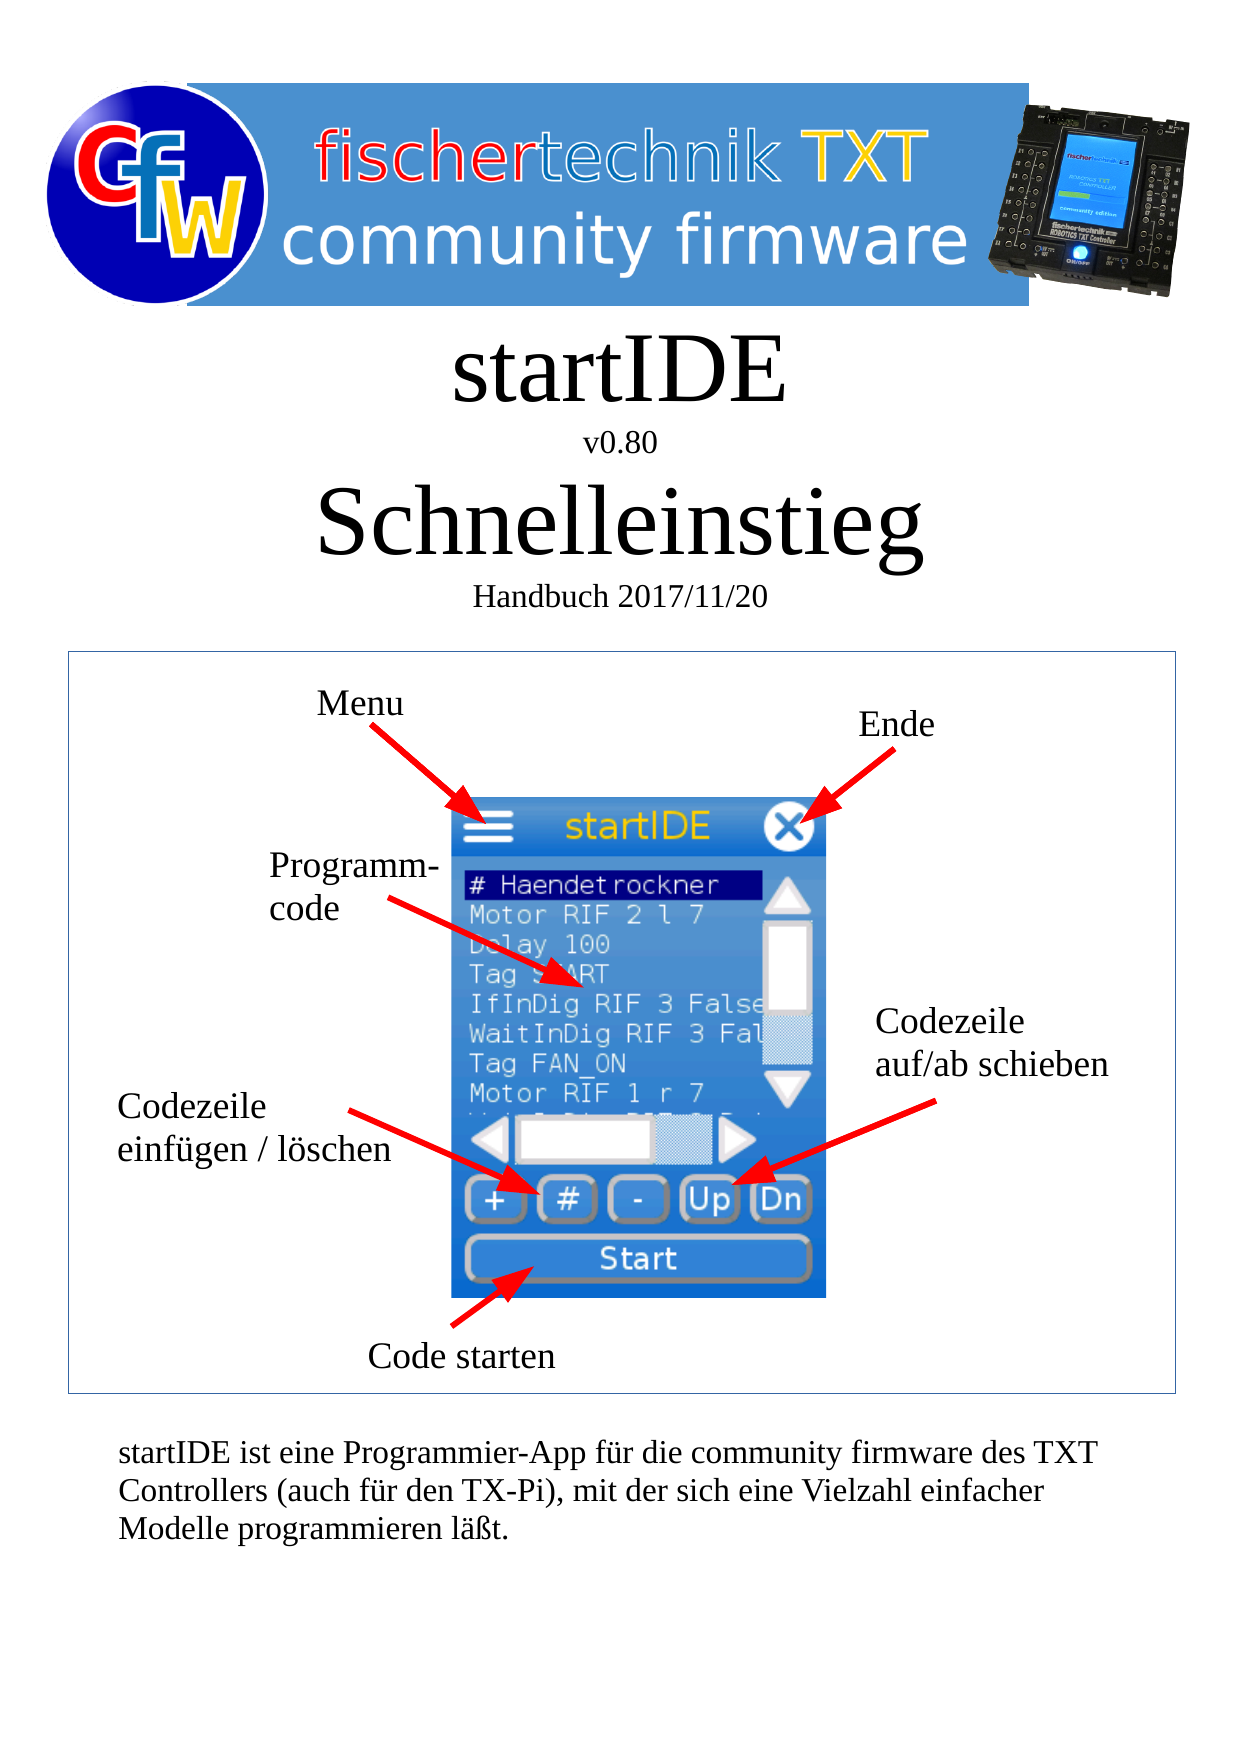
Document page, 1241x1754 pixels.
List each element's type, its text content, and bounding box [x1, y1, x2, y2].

picture [451, 797, 827, 1298]
text startIDE ist eine Programmier-App für die community firmware des TXT Controllers (auch für den TX-Pi), mit der sich eine Vielzahl einfacher Modelle programmieren läßt. [118, 1432, 1122, 1547]
text v0.80 [118, 423, 1122, 461]
text Handbuch 2017/11/20 [118, 576, 1122, 614]
text Schnelleinstieg [118, 461, 1122, 576]
text startIDE [118, 308, 1122, 423]
